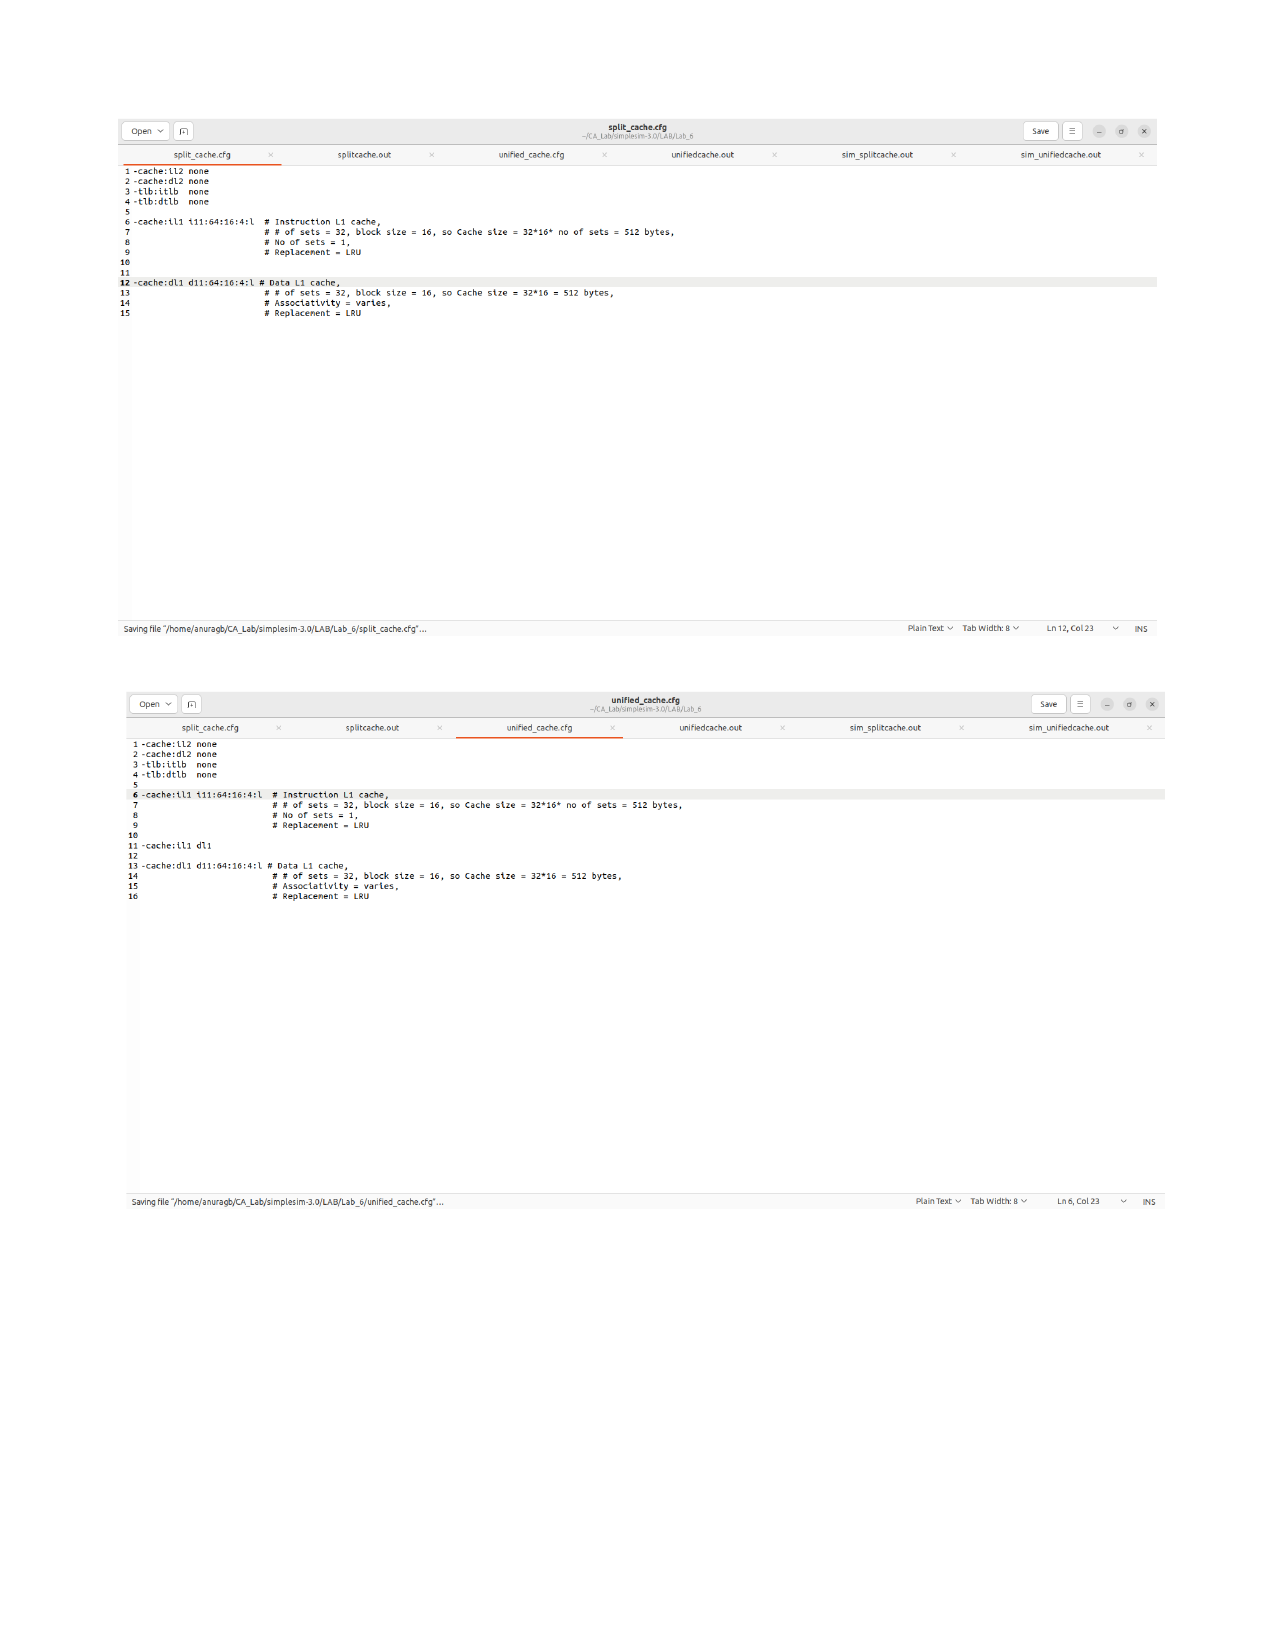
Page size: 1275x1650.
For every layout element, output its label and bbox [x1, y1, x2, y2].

picture [126, 691, 1165, 1209]
picture [118, 118, 1157, 636]
